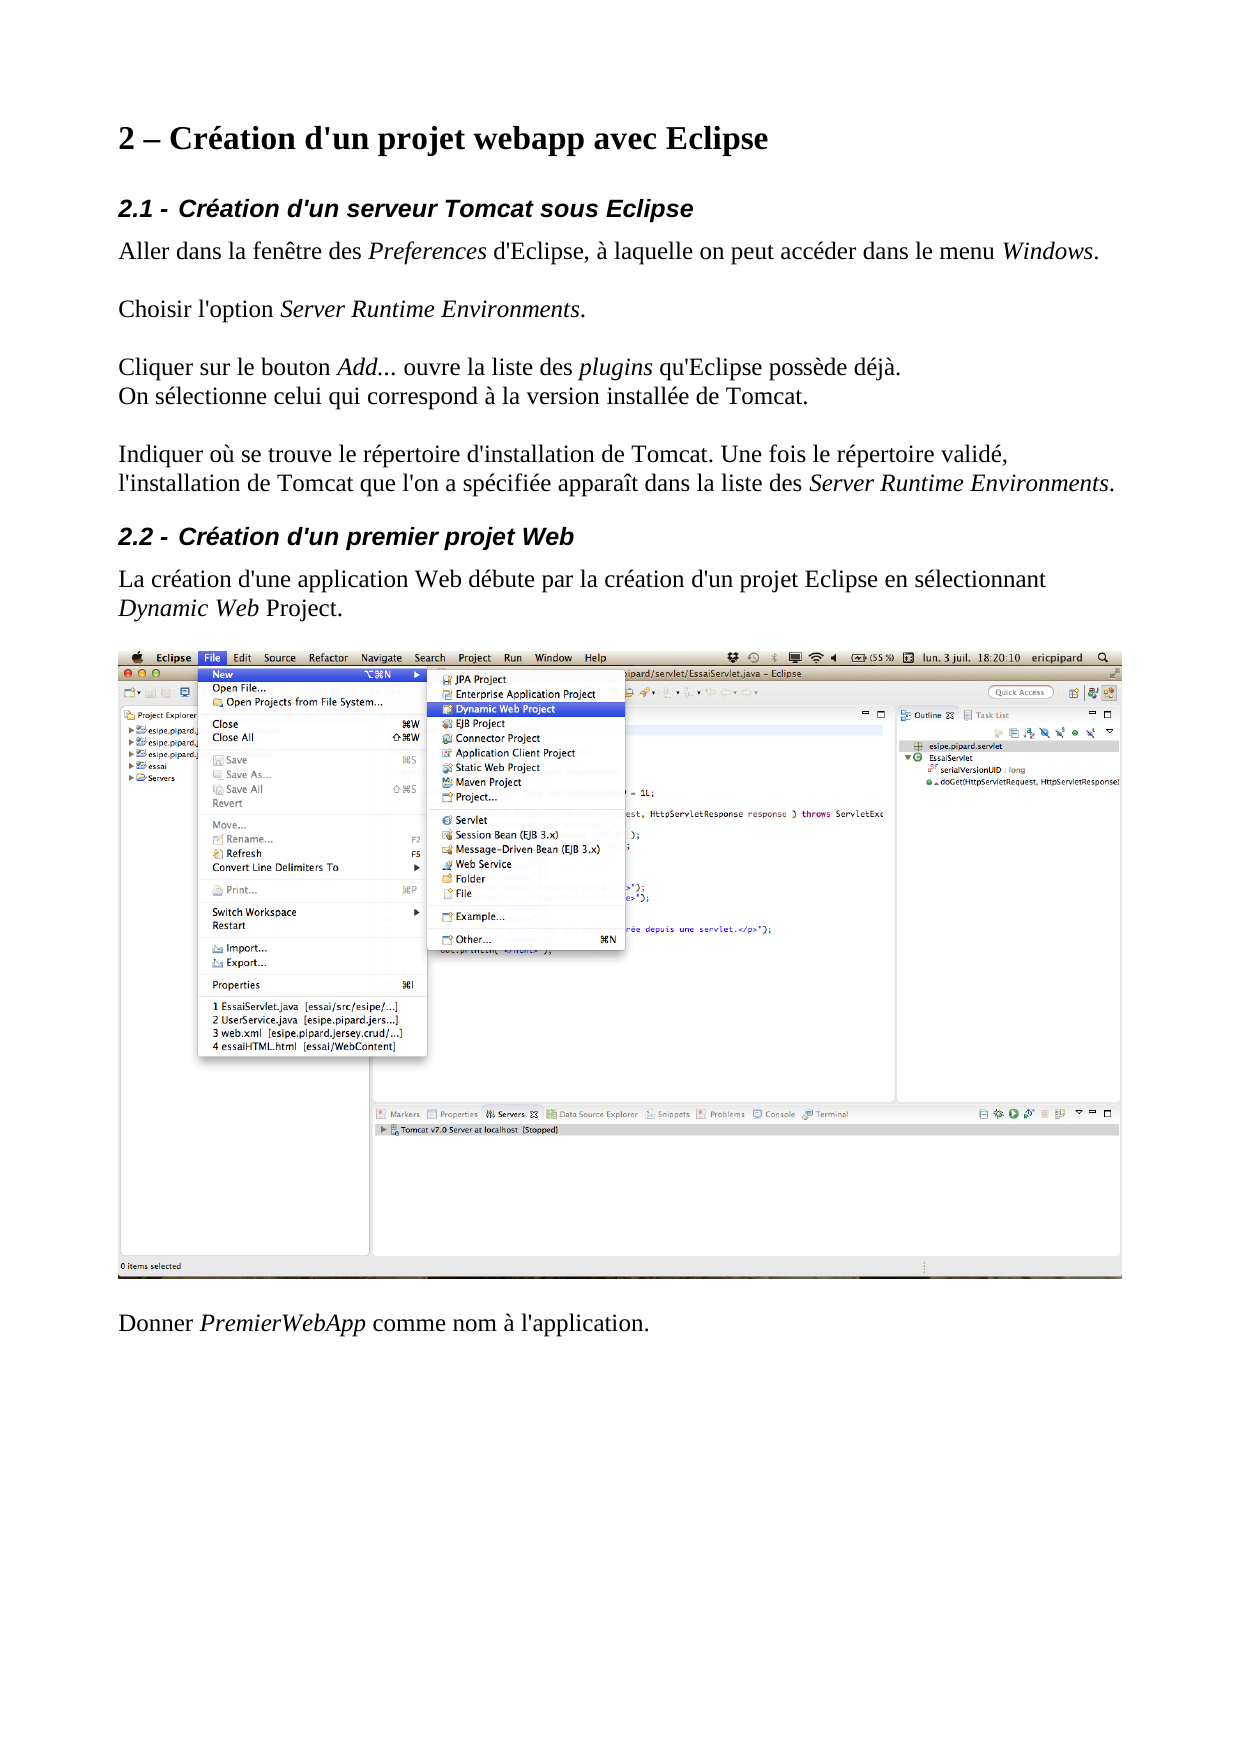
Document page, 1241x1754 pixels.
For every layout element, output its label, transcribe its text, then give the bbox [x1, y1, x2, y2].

text Donner PremierWebApp comme nom à l'application. [118, 1307, 1122, 1336]
subtitle 2.2 - Création d'un premier projet Web [118, 522, 1122, 551]
text Dynamic Web Project. [118, 593, 1122, 622]
subtitle 2 – Création d'un projet webapp avec Eclipse [118, 118, 1122, 157]
picture [118, 651, 1122, 1279]
text La création d'une application Web débute par la création d'un projet Eclipse en sélectionnant [118, 564, 1122, 593]
subtitle 2.1 - Création d'un serveur Tomcat sous Eclipse [118, 194, 1122, 223]
text Choisir l'option Server Runtime Environments. [118, 294, 1122, 323]
text Cliquer sur le bouton Add... ouvre la liste des plugins qu'Eclipse possède déjà. [118, 352, 1122, 381]
text On sélectionne celui qui correspond à la version installée de Tomcat. [118, 381, 1122, 410]
text Indiquer où se trouve le répertoire d'installation de Tomcat. Une fois le répertoire validé, l'installation de Tomcat que l'on a spécifiée apparaît dans la liste des Server Runtime Environments. [118, 439, 1122, 497]
text Aller dans la fenêtre des Preferences d'Eclipse, à laquelle on peut accéder dans le menu Windows. [118, 236, 1122, 265]
